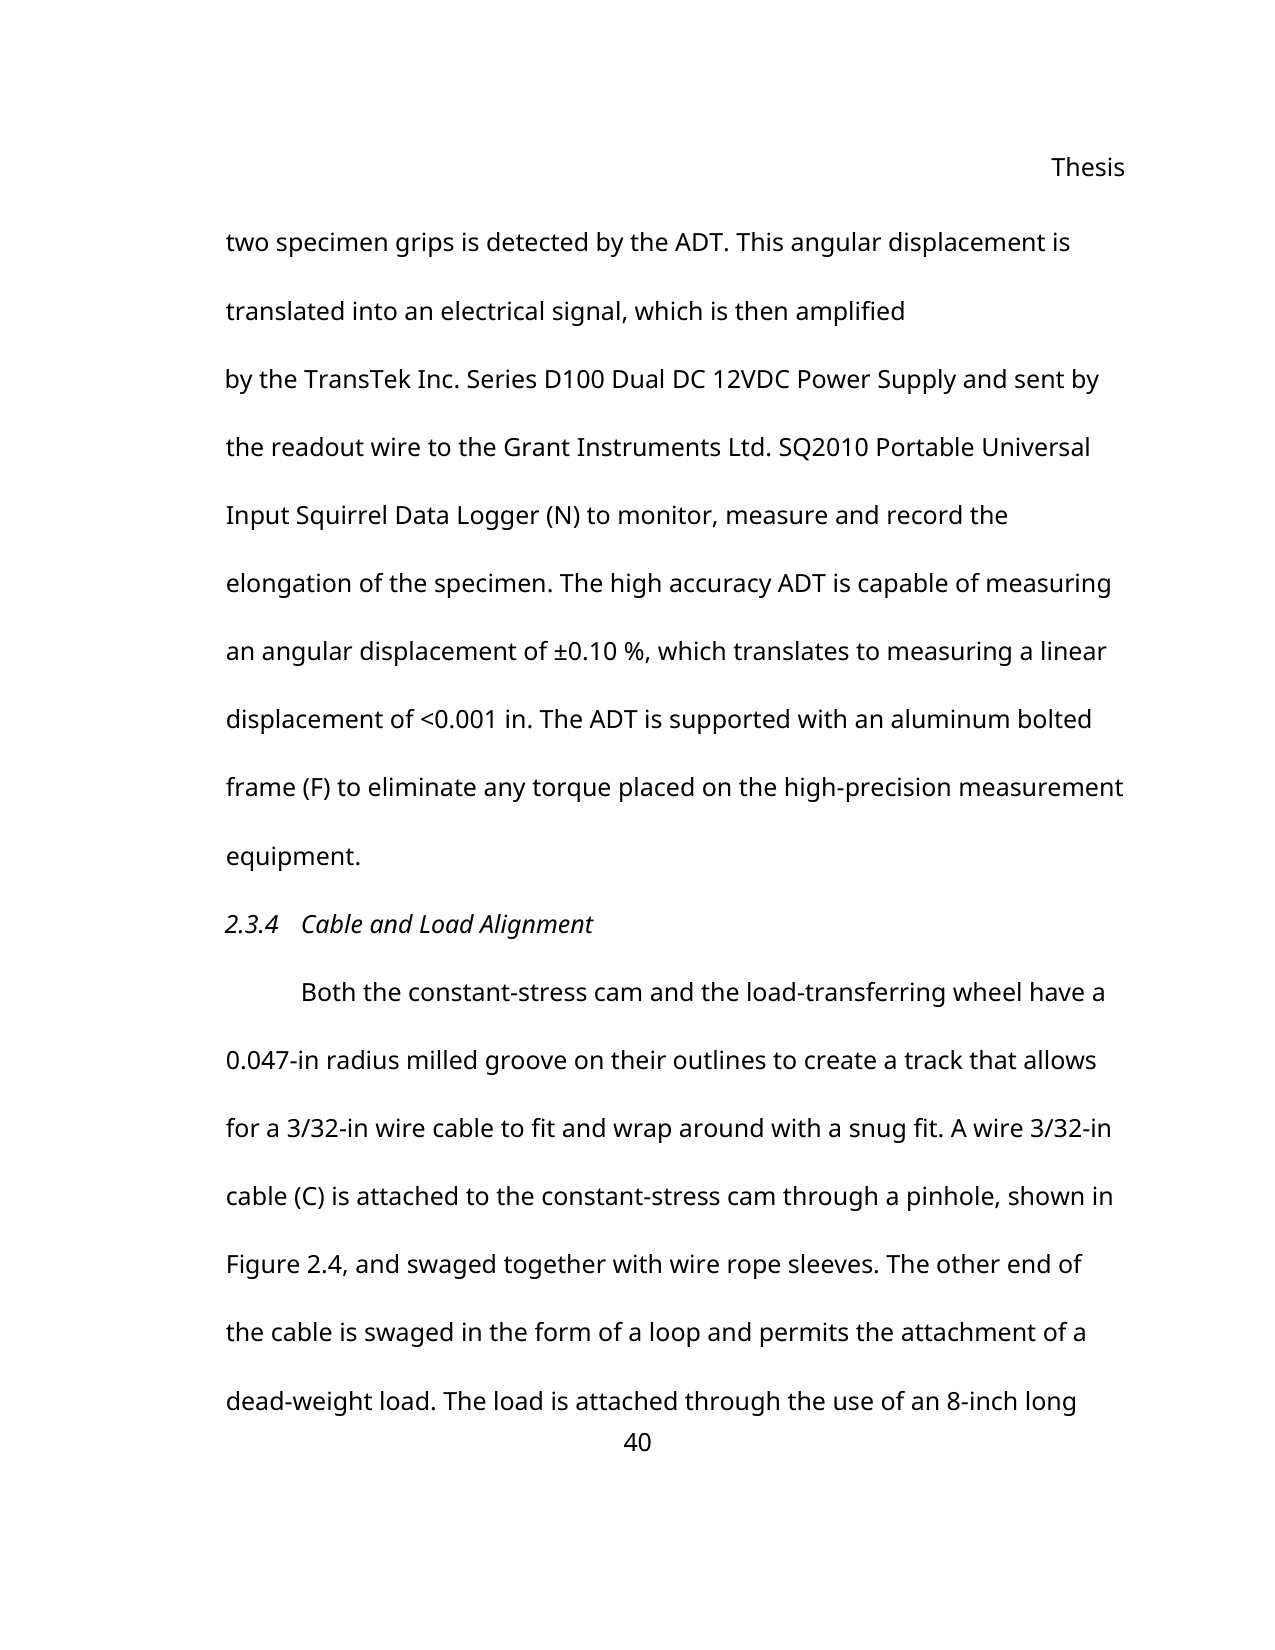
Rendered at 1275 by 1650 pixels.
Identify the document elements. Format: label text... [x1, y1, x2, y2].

text 2.3.4 Cable and Load Alignment [224, 906, 1125, 940]
text Both the constant-stress cam and the load-transferring wheel have a 0.047-in radius milled groove on their outlines to create a track that allows for a 3/32-in wire cable to fit and wrap around with a snug fit. A wire 3/32-in cable (C) is attached to the constant-stress cam through a pinhole, shown in Figure 2.4, and swaged together with wire rope sleeves. The other end of the cable is swaged in the form of a loop and permits the attachment of a dead-weight load. The load is attached through the use of an 8-inch long [224, 974, 1125, 1417]
text by the TransTek Inc. Series D100 Dual DC 12VDC Power Supply and sent by the readout wire to the Grant Instruments Ltd. SQ2010 Portable Universal Input Squirrel Data Logger (N) to monitor, measure and record the elongation of the specimen. The high accuracy ADT is capable of measuring an angular displacement of ±0.10 %, which translates to measuring a linear displacement of <0.001 in. The ADT is supported with an aluminum bolted frame (F) to eliminate any torque placed on the high-precision measurement equipment. [224, 361, 1125, 872]
text two specimen grips is detected by the ADT. This angular displacement is translated into an electrical signal, which is then amplified [224, 225, 1125, 327]
